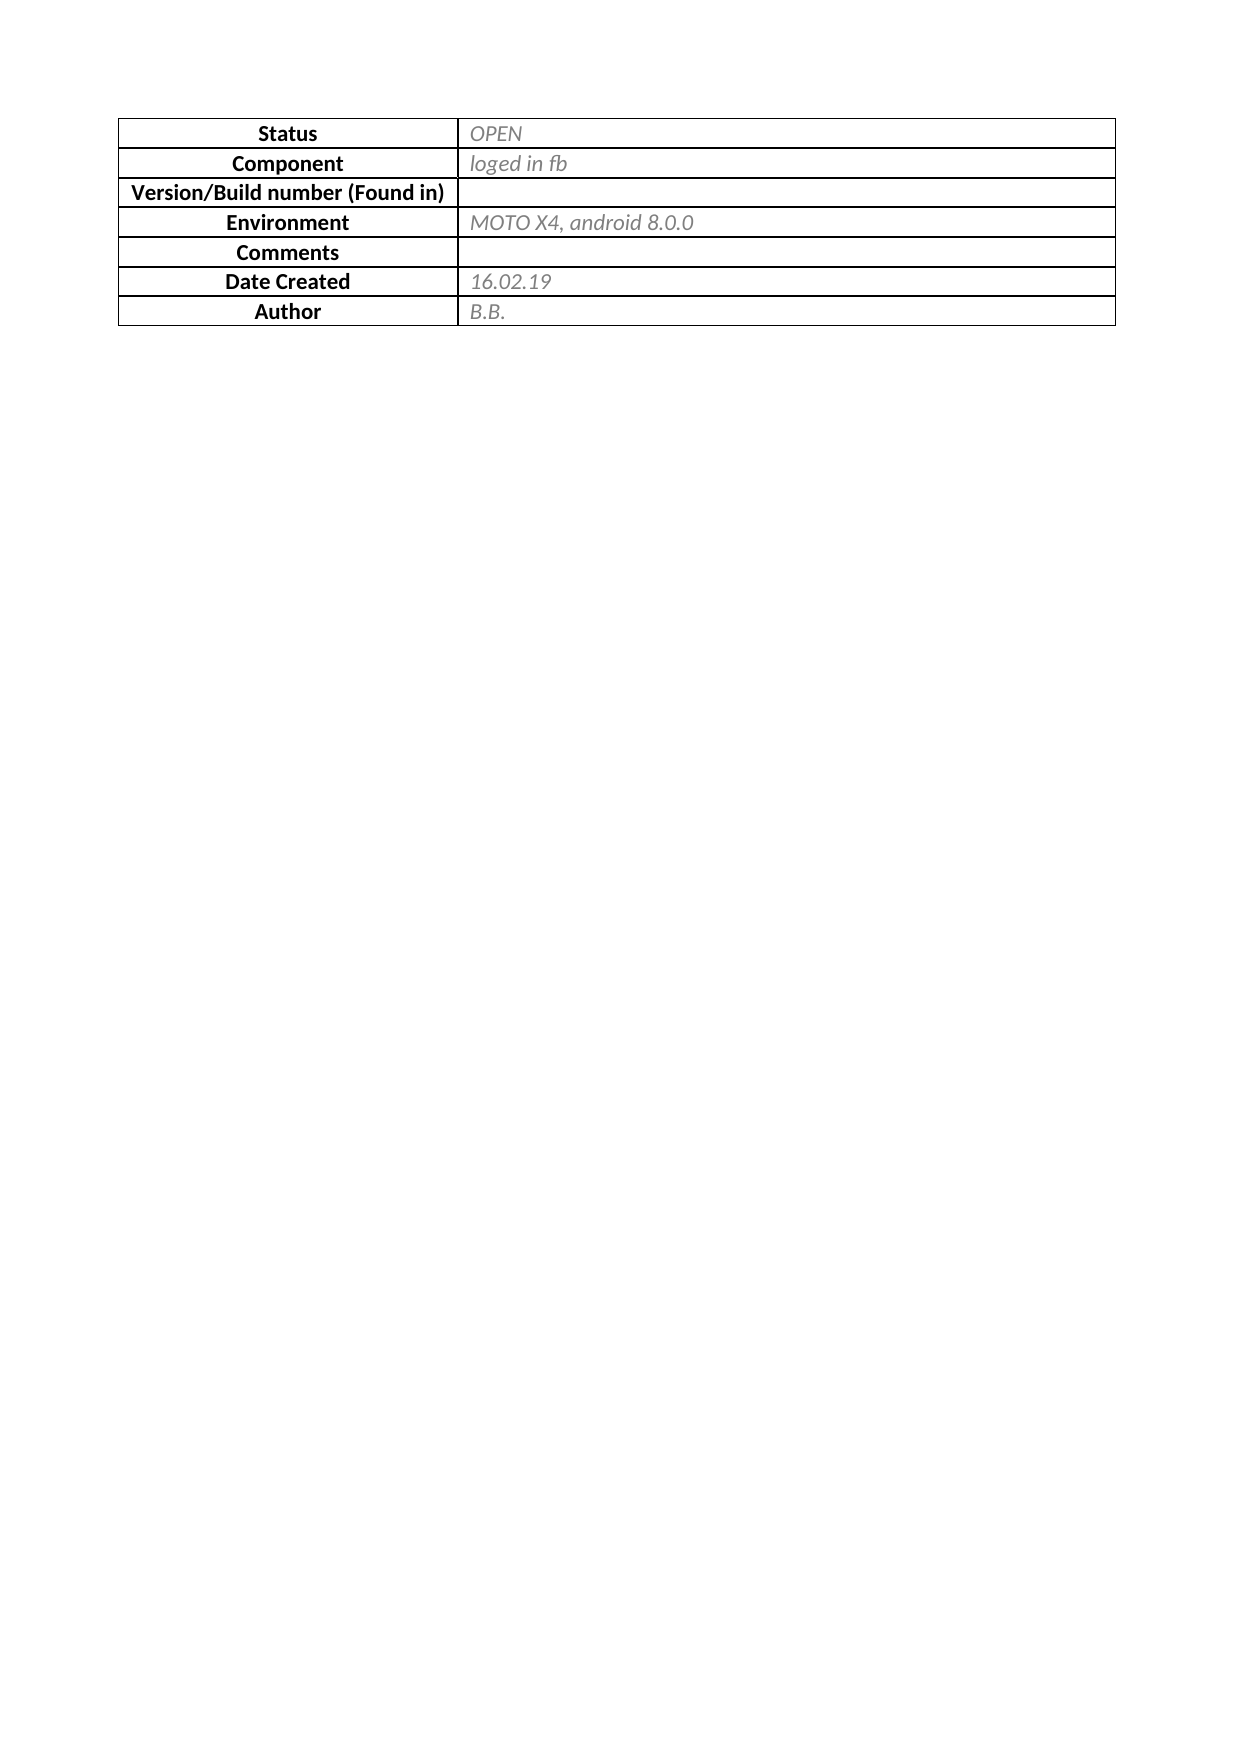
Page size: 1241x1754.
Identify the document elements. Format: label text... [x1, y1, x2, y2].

table_cell 16.02.19 [459, 268, 1115, 295]
table_cell [459, 238, 1115, 266]
table_cell MOTO X4, android 8.0.0 [459, 208, 1115, 236]
table_cell Comments [119, 238, 457, 266]
table_cell B.B. [459, 297, 1115, 325]
table_cell loged in fb [459, 149, 1115, 177]
table_cell Date Created [119, 268, 457, 295]
table_cell OPEN [459, 119, 1115, 147]
table_cell Component [119, 149, 457, 177]
table_cell Status [119, 119, 457, 147]
table_cell Version/Build number (Found in) [119, 179, 457, 206]
table_cell Environment [119, 208, 457, 236]
table_cell Author [119, 297, 457, 325]
table_cell [459, 179, 1115, 206]
